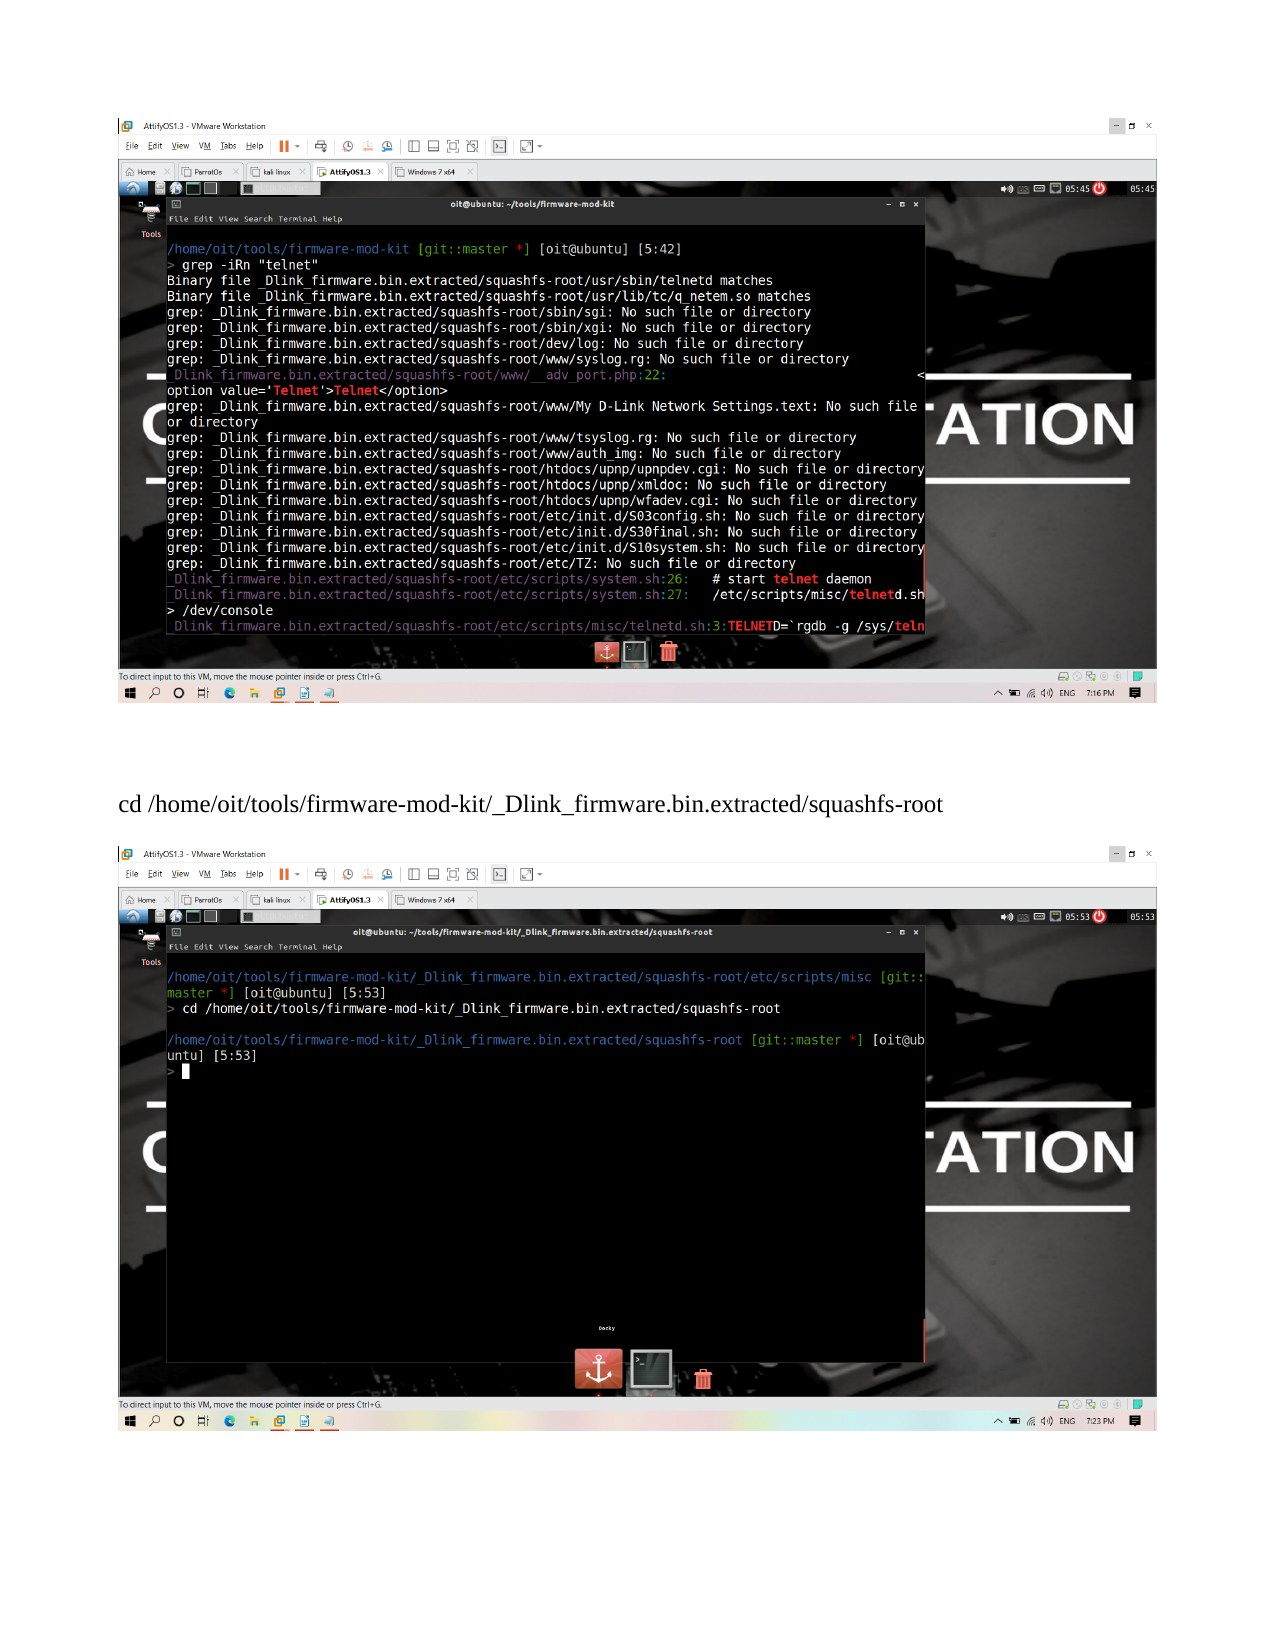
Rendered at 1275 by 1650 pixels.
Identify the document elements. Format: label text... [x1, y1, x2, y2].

picture [118, 846, 1157, 1431]
picture [118, 118, 1157, 703]
text cd /home/oit/tools/firmware-mod-kit/_Dlink_firmware.bin.extracted/squashfs-root [118, 789, 1157, 817]
